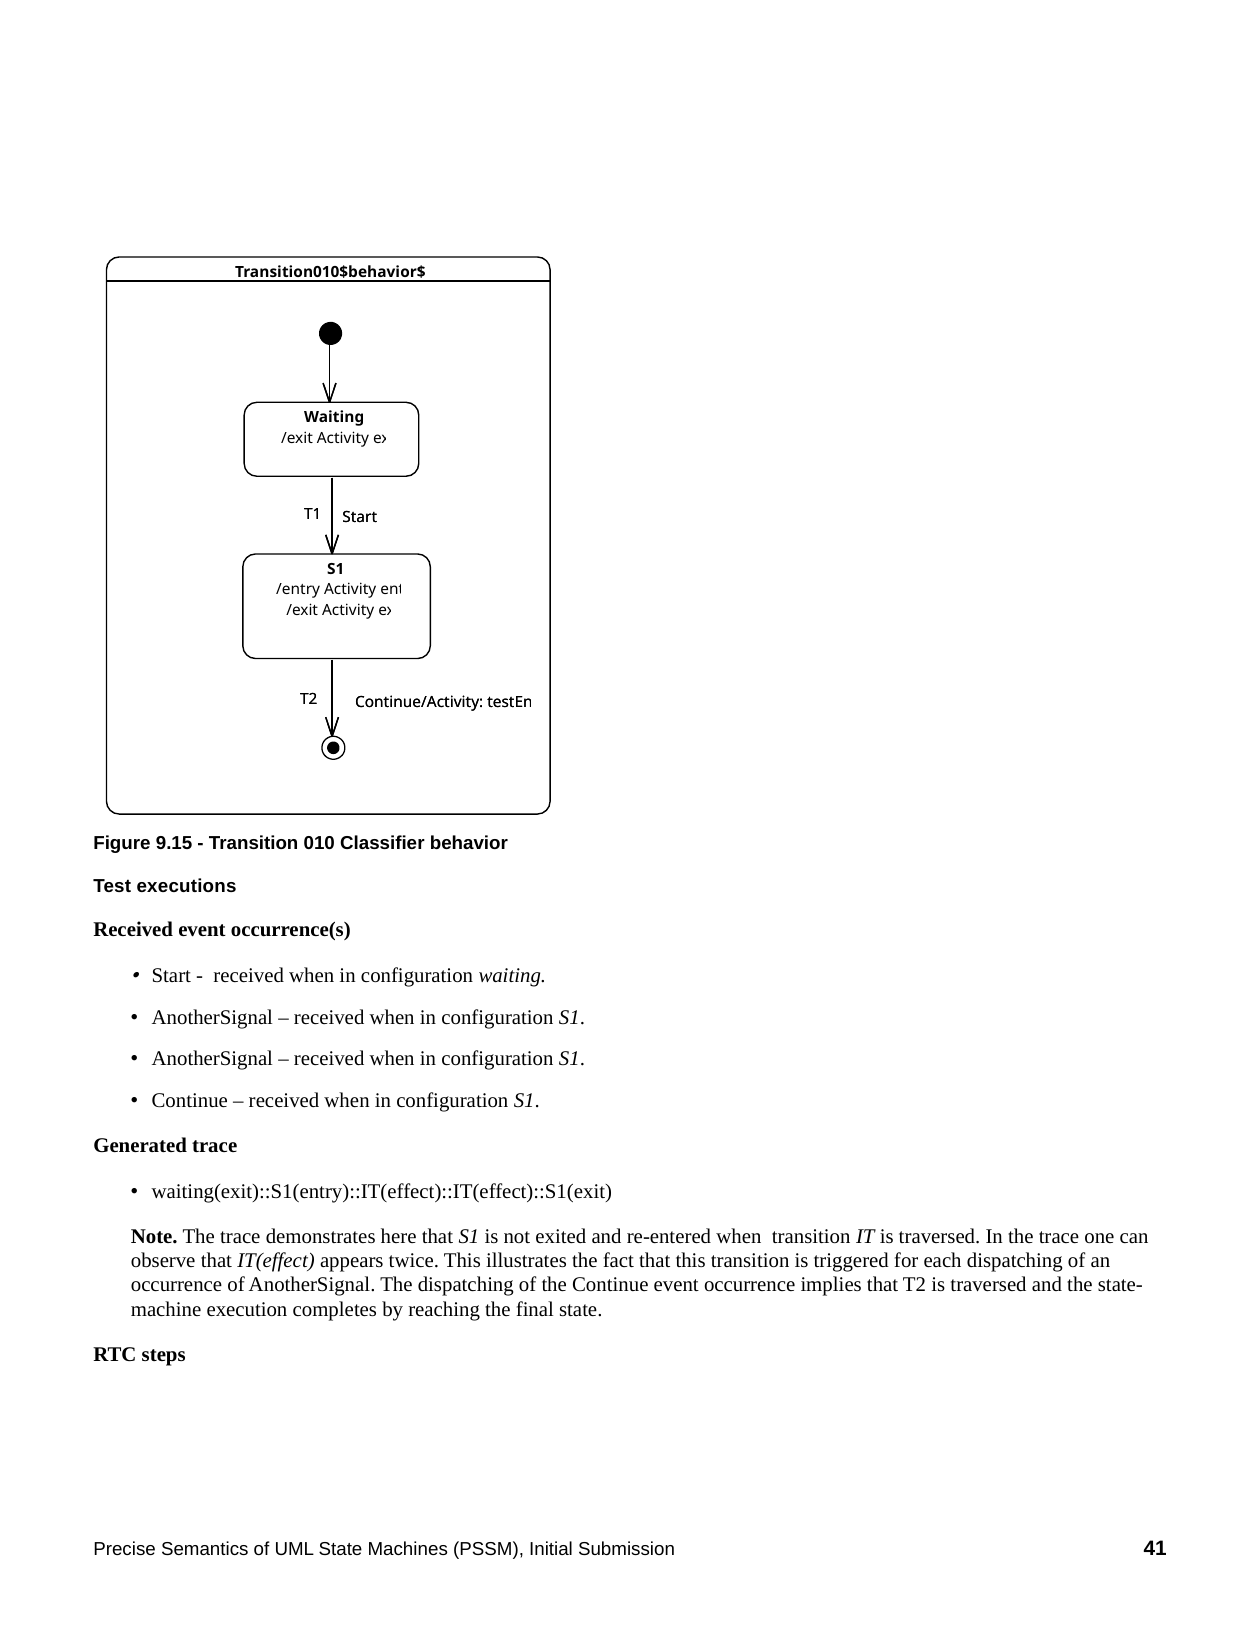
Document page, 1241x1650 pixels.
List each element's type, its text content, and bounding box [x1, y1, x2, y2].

list Continue – received when in configuration S1. [131, 1087, 1164, 1112]
subtitle Test executions [93, 231, 1164, 896]
list AnotherSignal – received when in configuration S1. [131, 1004, 1164, 1029]
list Start - received when in configuration waiting. [131, 962, 1164, 987]
text RTC steps [93, 1342, 1164, 1366]
text Note. The trace demonstrates here that S1 is not exited and re-entered when transition IT is traversed. In the trace one can observe that IT(effect) appears twice. This illustrates the fact that this transition is triggered for each dispatching of an occurrence of AnotherSignal. The dispatching of the Continue event occurrence implies that T2 is traversed and the state-machine execution completes by reaching the final state. [131, 1224, 1164, 1321]
list AnotherSignal – received when in configuration S1. [131, 1045, 1164, 1070]
text Figure 9.15 - Transition 010 Classifier behavior [93, 243, 565, 853]
text Received event occurrence(s) [93, 917, 1164, 941]
text Generated trace [93, 1133, 1164, 1157]
list waiting(exit)::S1(entry)::IT(effect)::IT(effect)::S1(exit) [131, 1178, 1164, 1203]
